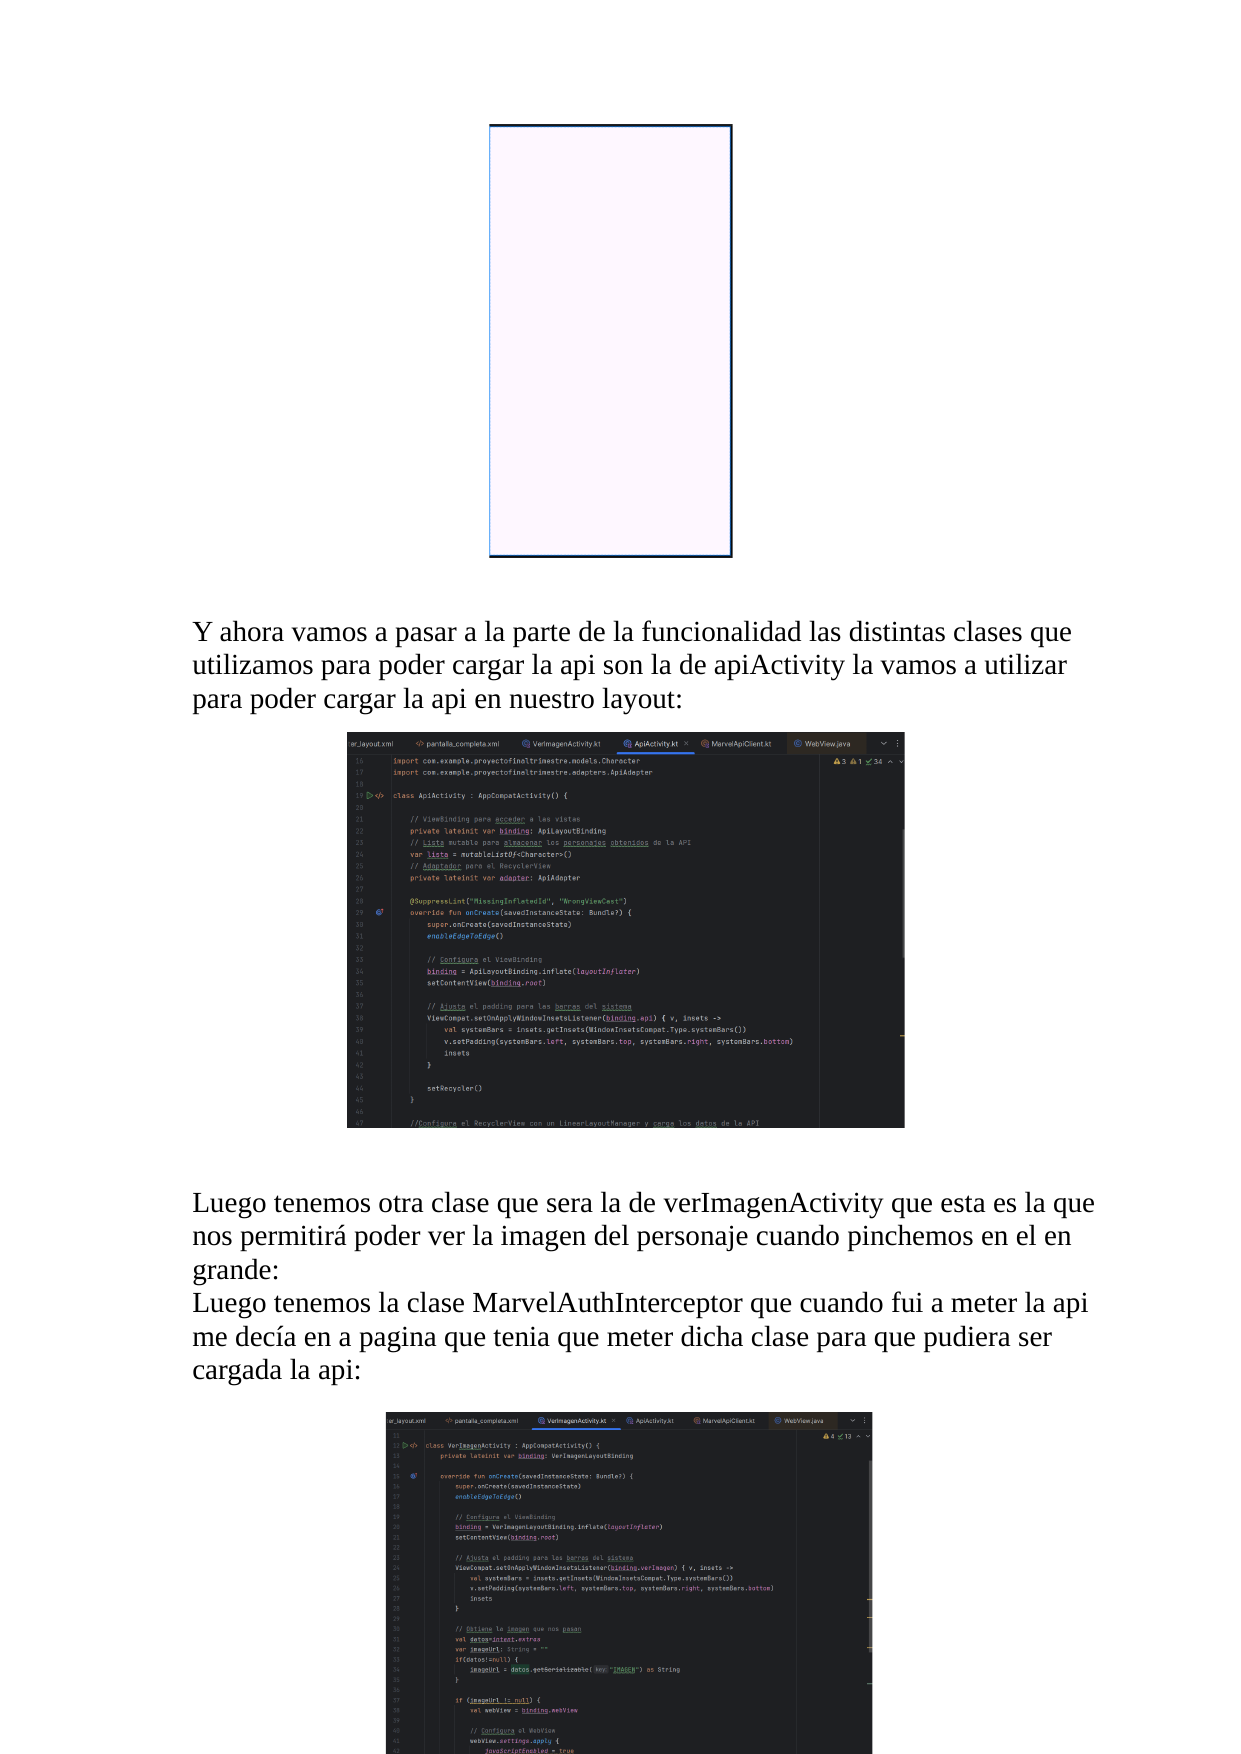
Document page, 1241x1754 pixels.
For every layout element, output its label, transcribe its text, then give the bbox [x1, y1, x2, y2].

picture [347, 732, 905, 1128]
picture [489, 124, 733, 558]
picture [385, 1412, 873, 1754]
text Y ahora vamos a pasar a la parte de la funcionalidad las distintas clases que utilizamos para poder cargar la api son la de apiActivity la vamos a utilizar para poder cargar la api en nuestro layout: [118, 614, 1122, 714]
text Luego tenemos la clase MarvelAuthInterceptor que cuando fui a meter la api me decía en a pagina que tenia que meter dicha clase para que pudiera ser cargada la api: [118, 1285, 1122, 1386]
text Luego tenemos otra clase que sera la de verImagenActivity que esta es la que nos permitirá poder ver la imagen del personaje cuando pinchemos en el en grande: [118, 1185, 1122, 1285]
